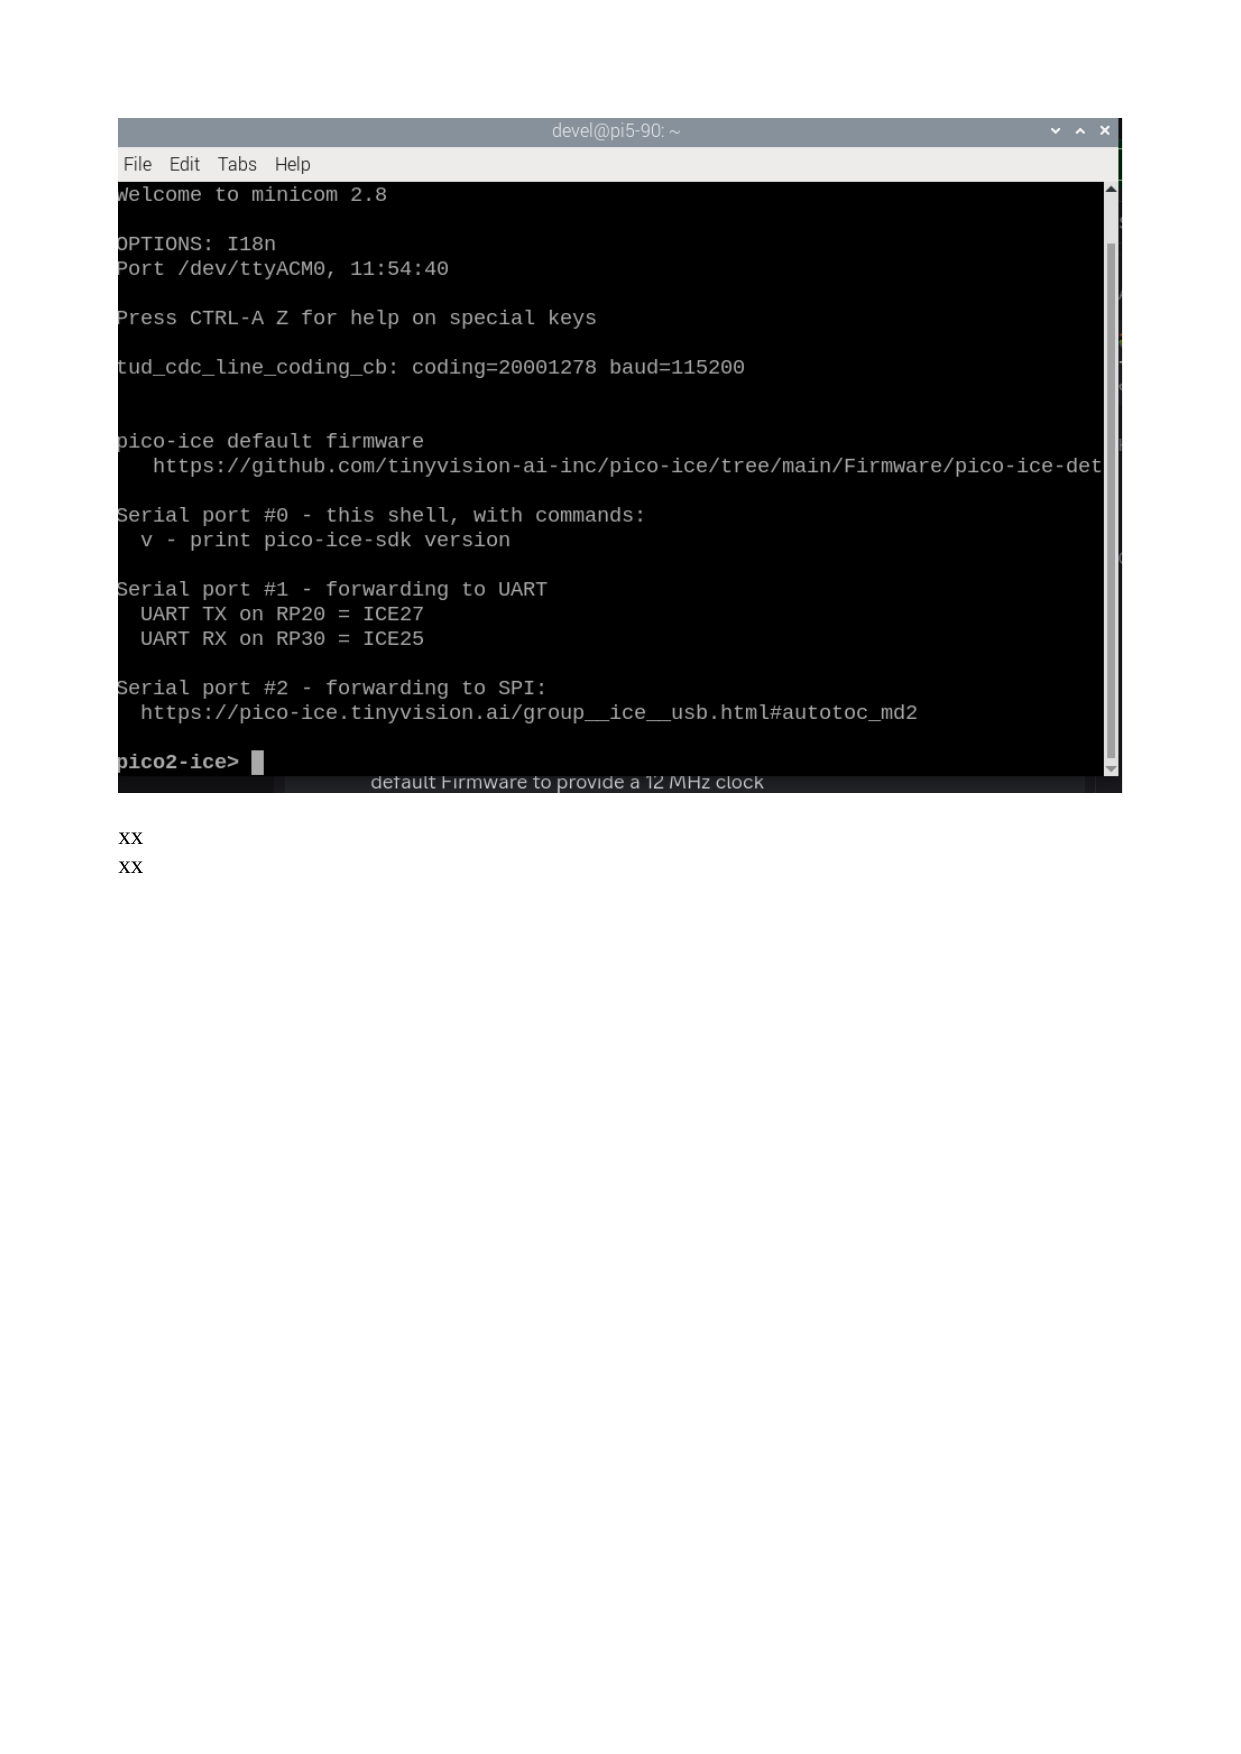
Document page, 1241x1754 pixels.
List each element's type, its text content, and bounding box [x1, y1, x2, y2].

text xx [118, 850, 1122, 879]
picture [118, 118, 1123, 793]
text xx [118, 821, 1122, 850]
